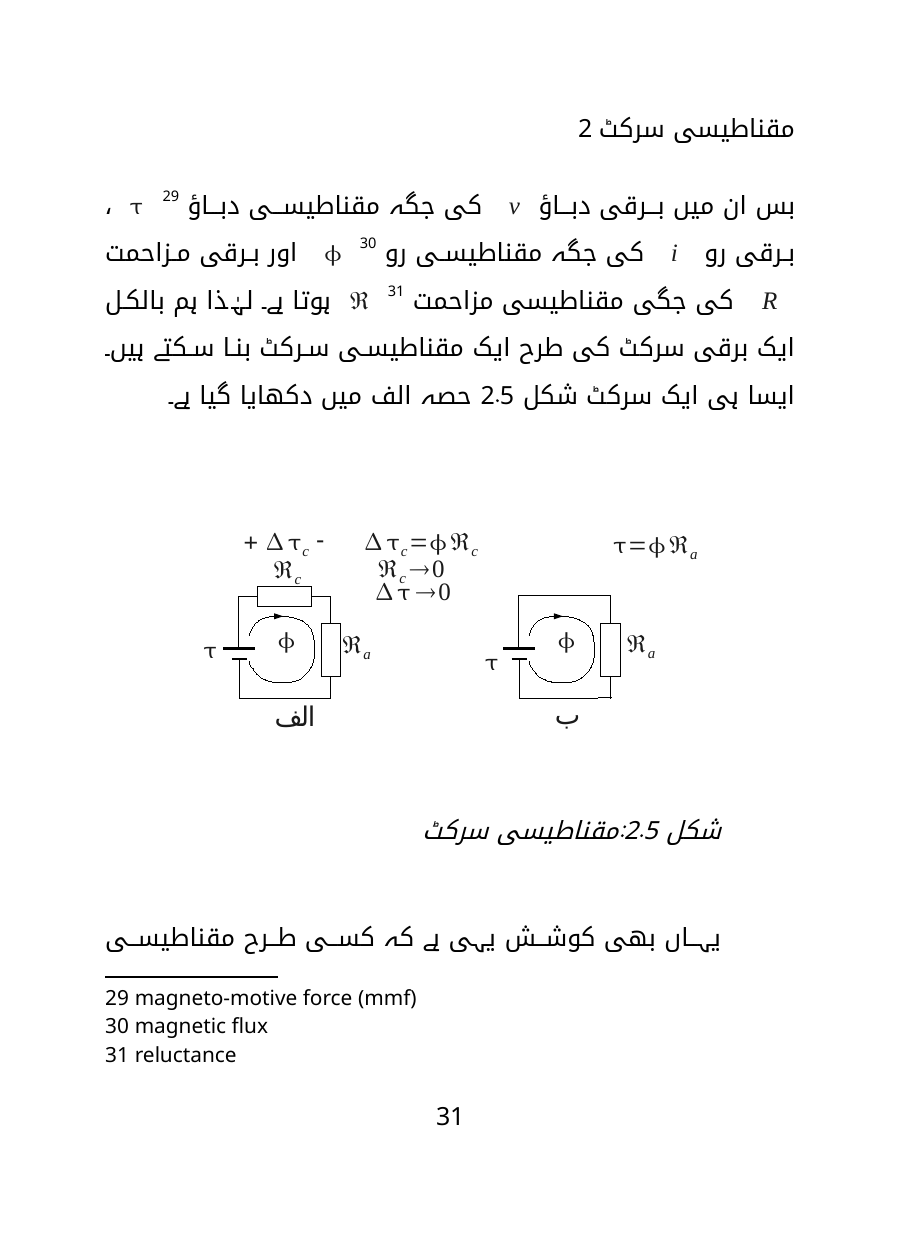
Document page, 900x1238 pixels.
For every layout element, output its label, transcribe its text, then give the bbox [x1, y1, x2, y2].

text مقناطیسی سرکٹ بالکل برقی سرکٹ کی طرح ہوتے ہیں۔ بس ان میں برقی دباؤ کی جگہ مقناطیسی دباؤ ، برقی رو کی جگہ مقناطیسی رو اور برقی مزاحمت کی جگی مقناطیسی مزاحمت ہوتا ہے۔ لہٰذا ہم بالکل ایک برقی سرکٹ کی طرح ایک مقناطیسی سرکٹ بنا سکتے ہیں۔ ایسا ہی ایک سرکٹ شکل 2.5 حصہ الف میں دکھایا گیا ہے۔ [105, 182, 795, 419]
text شکل 2.5:مقناطیسی سرکٹ [179, 491, 721, 854]
text reluctance [105, 1040, 795, 1068]
text یہاں بھی کوشش یہی ہے کہ کسی طرح مقناطیسی دباؤ کو بغیر کم کئے مقناطیسی مزاحمتتک پہنچایا جائے۔ یہاں بھی اگرکو نظرانداز کرنا ممکن ہو تو ہمیں شکل 2.5 حصہ ب ملتا ہے جس میں مقناطیسی رو کو، بالکل اُہم کے قانون کی طرح، مساوات سے حل کیا جا سکتا ہے۔ یعنی [105, 914, 795, 962]
text magnetic flux [105, 1012, 795, 1040]
text magneto-motive force (mmf) [105, 983, 795, 1012]
